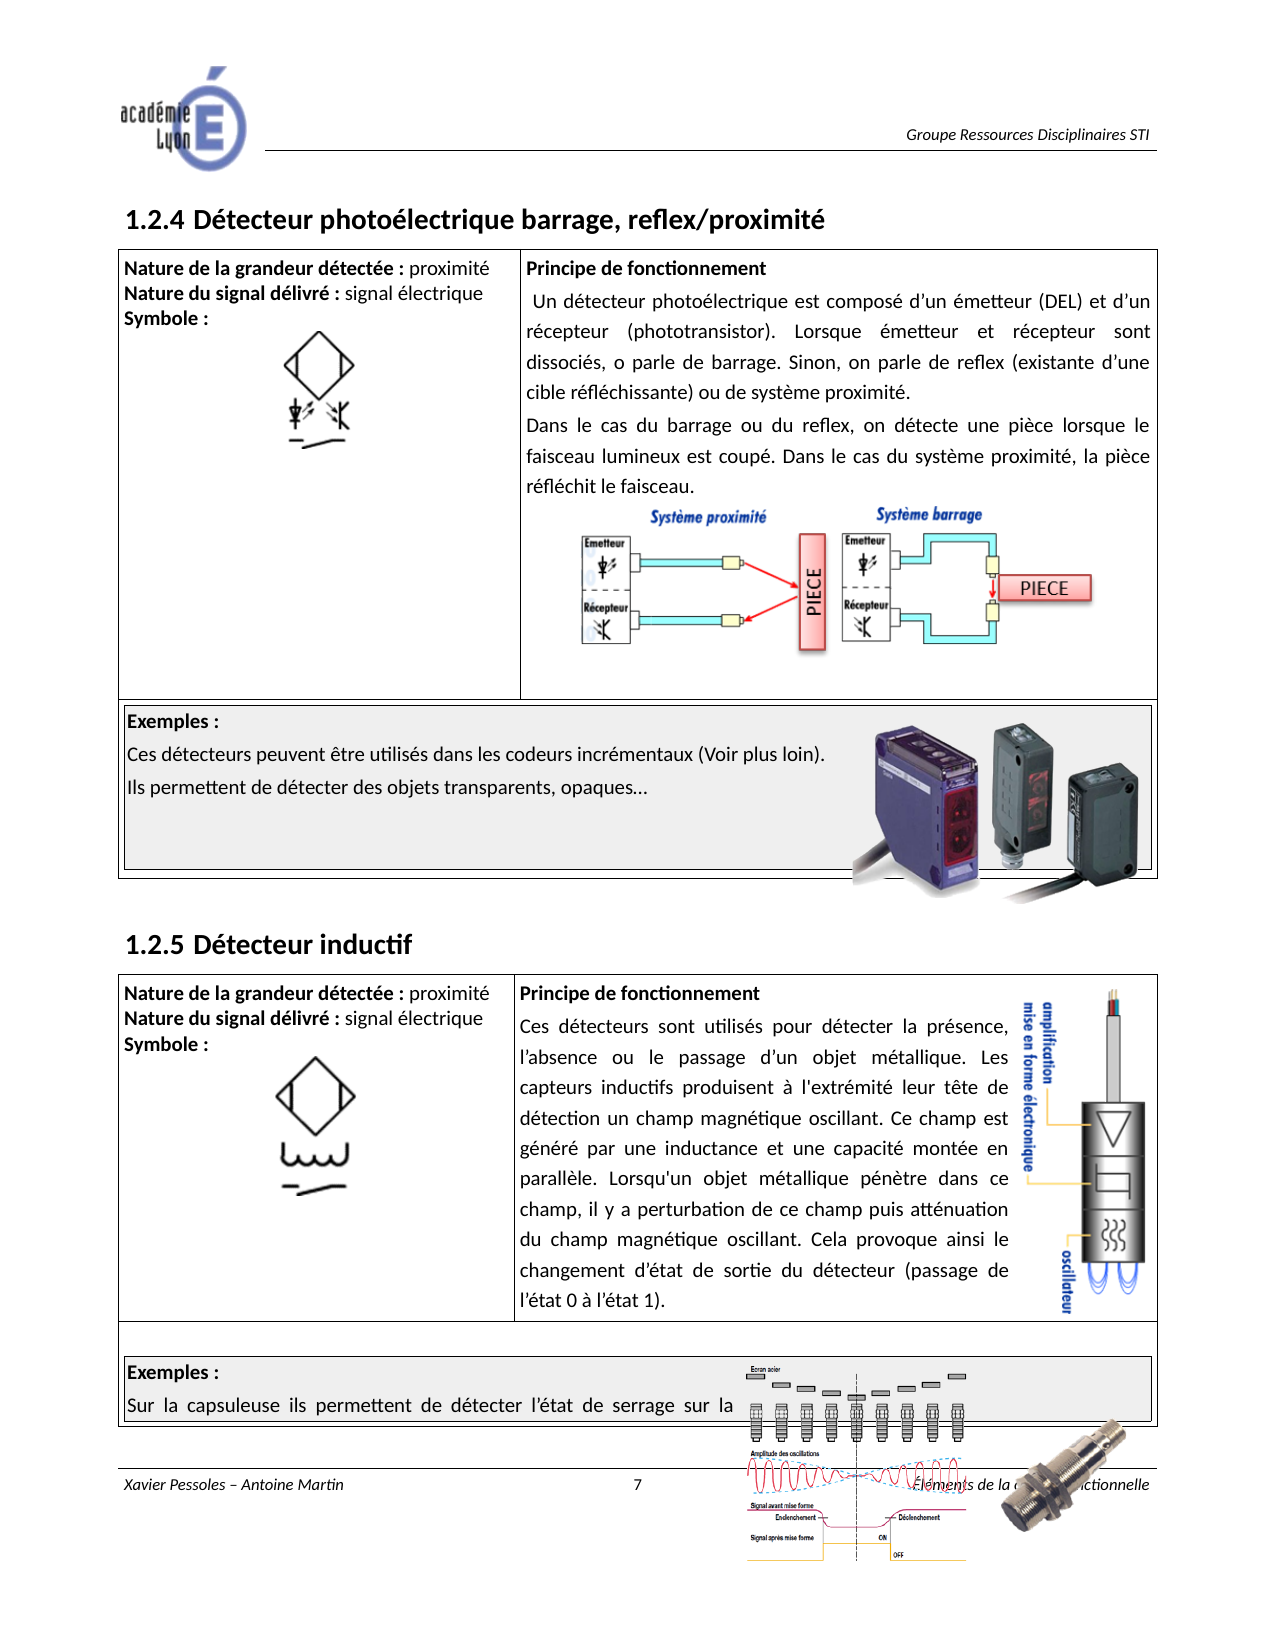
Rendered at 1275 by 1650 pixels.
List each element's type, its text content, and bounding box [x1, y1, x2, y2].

table_header Nature de la grandeur détectée : proximité Nature du signal délivré : signal électrique Symbole : [119, 975, 514, 1321]
picture [580, 506, 1097, 660]
picture [992, 723, 1139, 904]
picture [852, 723, 981, 898]
picture [121, 66, 247, 173]
table_header Nature de la grandeur détectée : proximité Nature du signal délivré : signal électrique Symbole : [119, 250, 520, 699]
subtitle Détecteur inductif [118, 926, 1157, 962]
picture [283, 331, 355, 449]
table_cell Exemples : Ces détecteurs peuvent être utilisés dans les codeurs incrémentaux (Voir plus loin). Ils permettent de détecter des objets transparents, opaques… [119, 700, 1157, 878]
subtitle Détecteur photoélectrique barrage, reflex/proximité [118, 201, 1157, 236]
picture [275, 1056, 357, 1196]
picture [746, 1366, 1127, 1561]
table_header Principe de fonctionnement Ces détecteurs sont utilisés pour détecter la présence, l’absence ou le passage d’un objet métallique. Les capteurs inductifs produisent à l'extrémité leur tête de détection un champ magnétique oscillant. Ce champ est généré par une inductance et une capacité montée en parallèle. Lorsqu'un objet métallique pénètre dans ce champ, il y a perturbation de ce champ puis atténuation du champ magnétique oscillant. Cela provoque ainsi le changement d’état de sortie du détecteur (passage de l’état 0 à l’état 1). [515, 975, 1157, 1321]
table_header Principe de fonctionnement Un détecteur photoélectrique est composé d’un émetteur (DEL) et d’un récepteur (phototransistor). Lorsque émetteur et récepteur sont dissociés, o parle de barrage. Sinon, on parle de reflex (existante d’une cible réfléchissante) ou de système proximité. Dans le cas du barrage ou du reflex, on détecte une pièce lorsque le faisceau lumineux est coupé. Dans le cas du système proximité, la pièce réfléchit le faisceau. [521, 250, 1157, 699]
picture [1021, 989, 1146, 1314]
table_cell Exemples : Sur la capsuleuse ils permettent de détecter l’état de serrage sur la [119, 1322, 1157, 1426]
